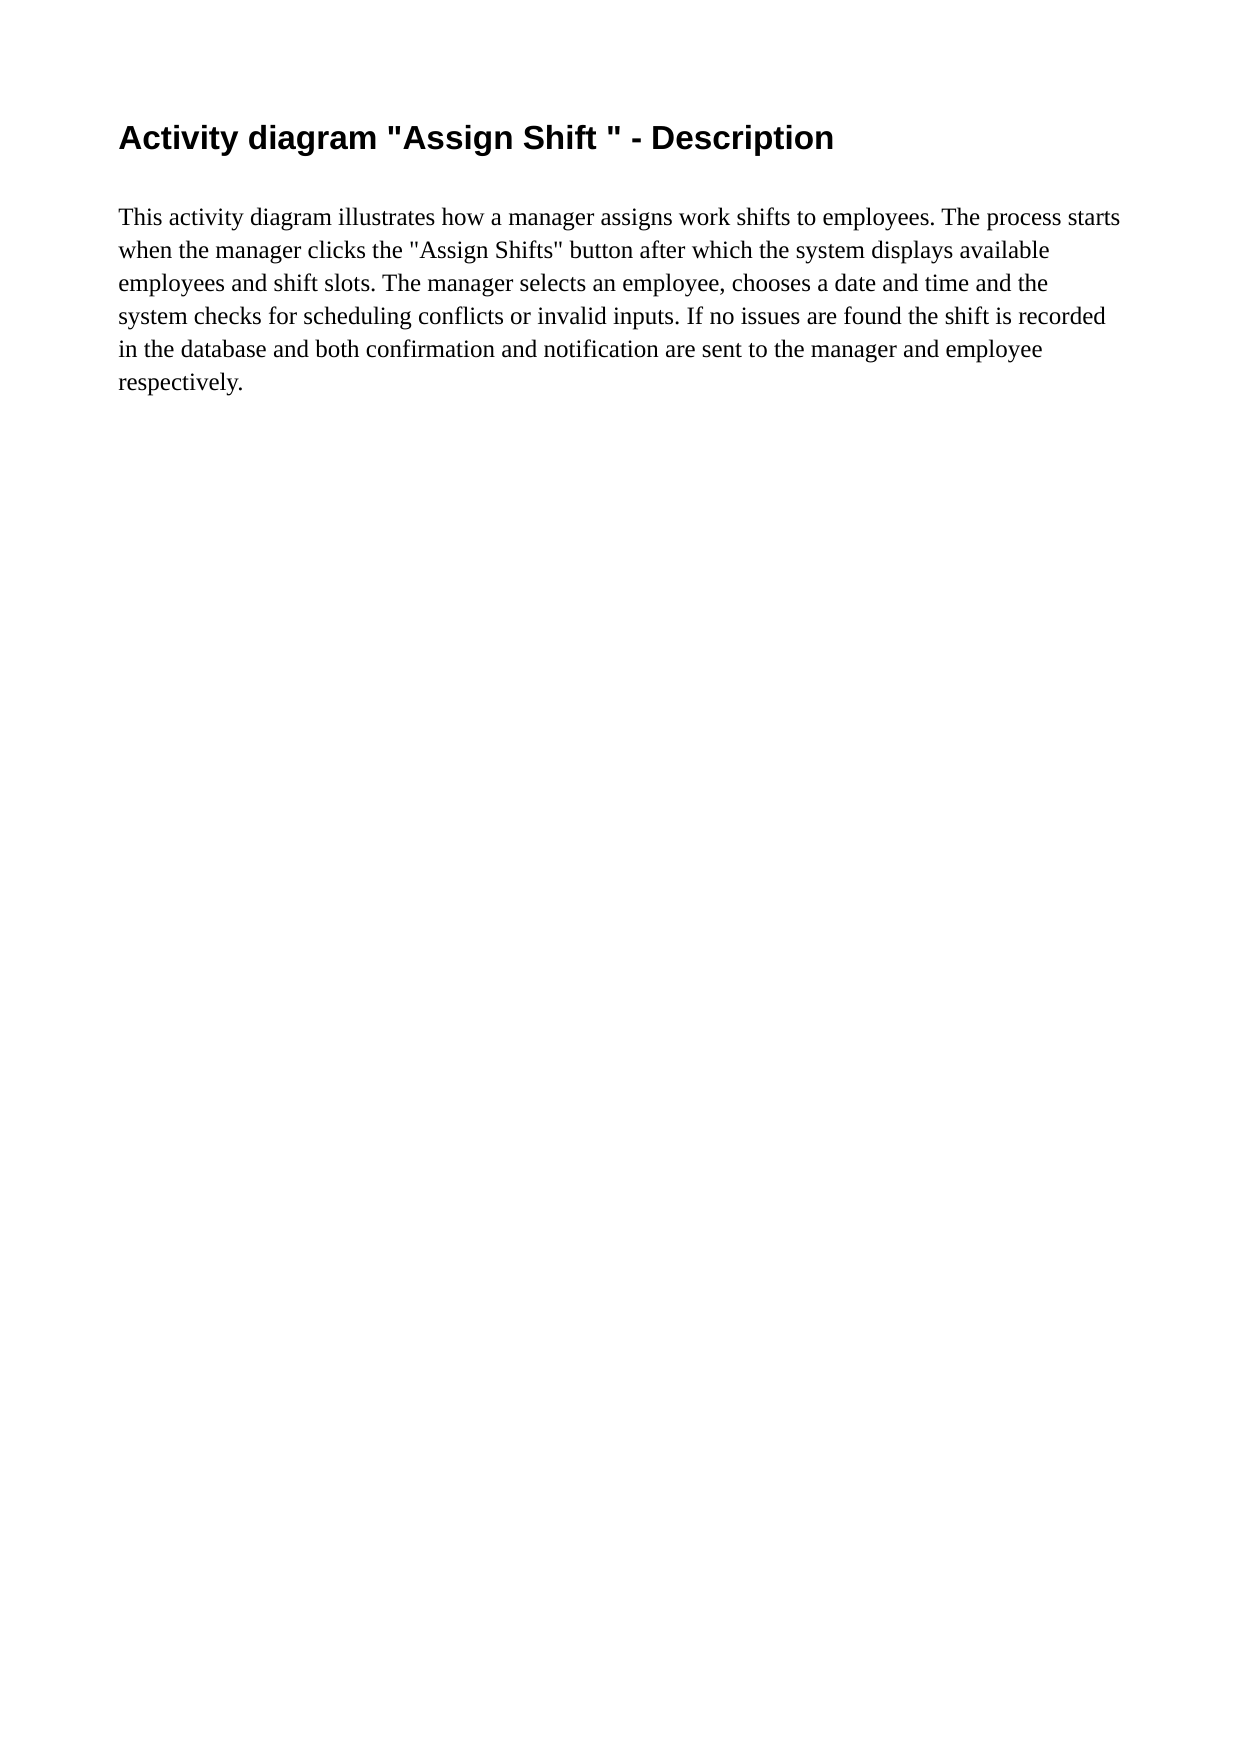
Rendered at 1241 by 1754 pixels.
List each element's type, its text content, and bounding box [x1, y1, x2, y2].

subtitle Activity diagram "Assign Shift " - Description [118, 118, 1122, 157]
text This activity diagram illustrates how a manager assigns work shifts to employees. The process starts when the manager clicks the "Assign Shifts" button after which the system displays available employees and shift slots. The manager selects an employee, chooses a date and time and the system checks for scheduling conflicts or invalid inputs. If no issues are found the shift is recorded in the database and both confirmation and notification are sent to the manager and employee respectively. [118, 169, 1122, 396]
